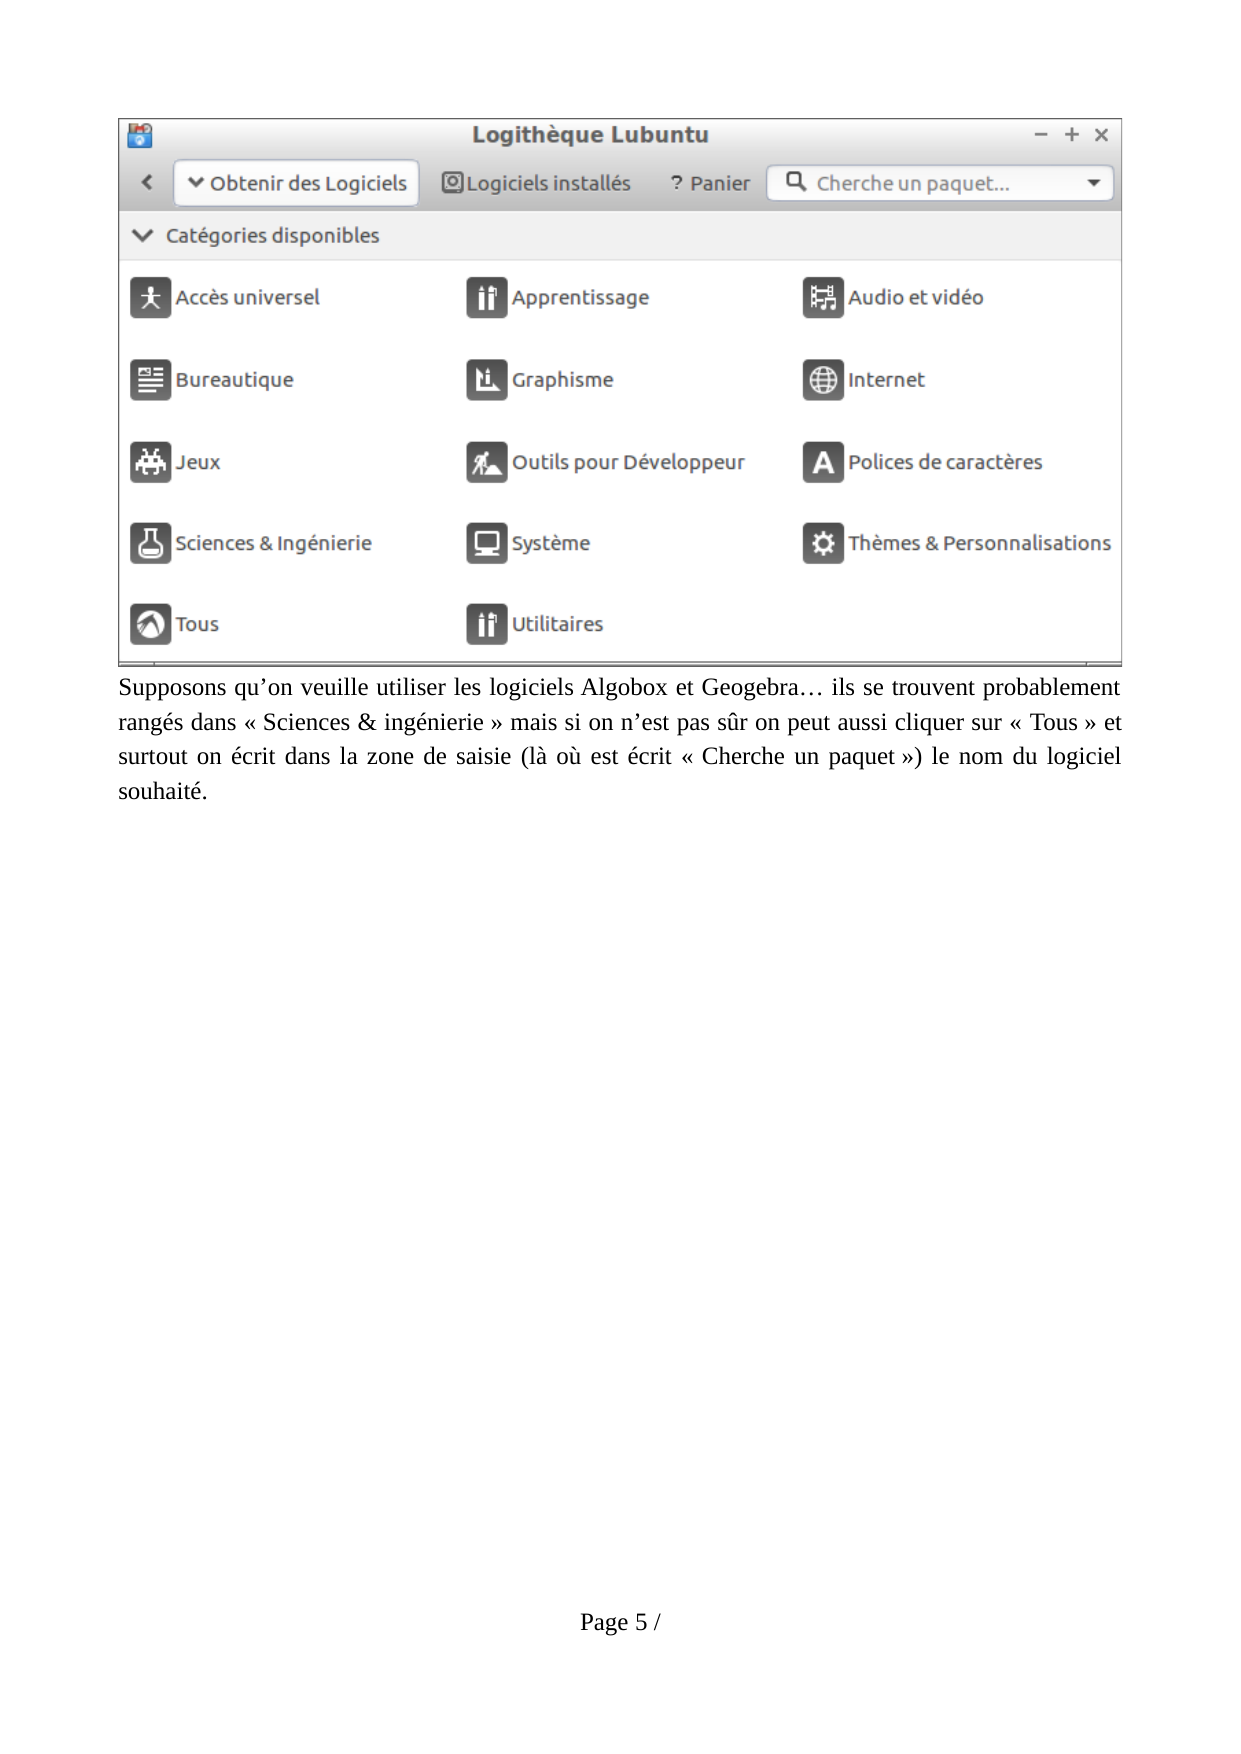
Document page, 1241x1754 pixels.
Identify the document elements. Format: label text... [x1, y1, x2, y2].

picture [118, 118, 1123, 667]
text Supposons qu’on veuille utiliser les logiciels Algobox et Geogebra… ils se trouvent probablement rangés dans « Sciences & ingénierie » mais si on n’est pas sûr on peut aussi cliquer sur « Tous » et surtout on écrit dans la zone de saisie (là où est écrit « Cherche un paquet ») le nom du logiciel souhaité. [118, 667, 1122, 804]
